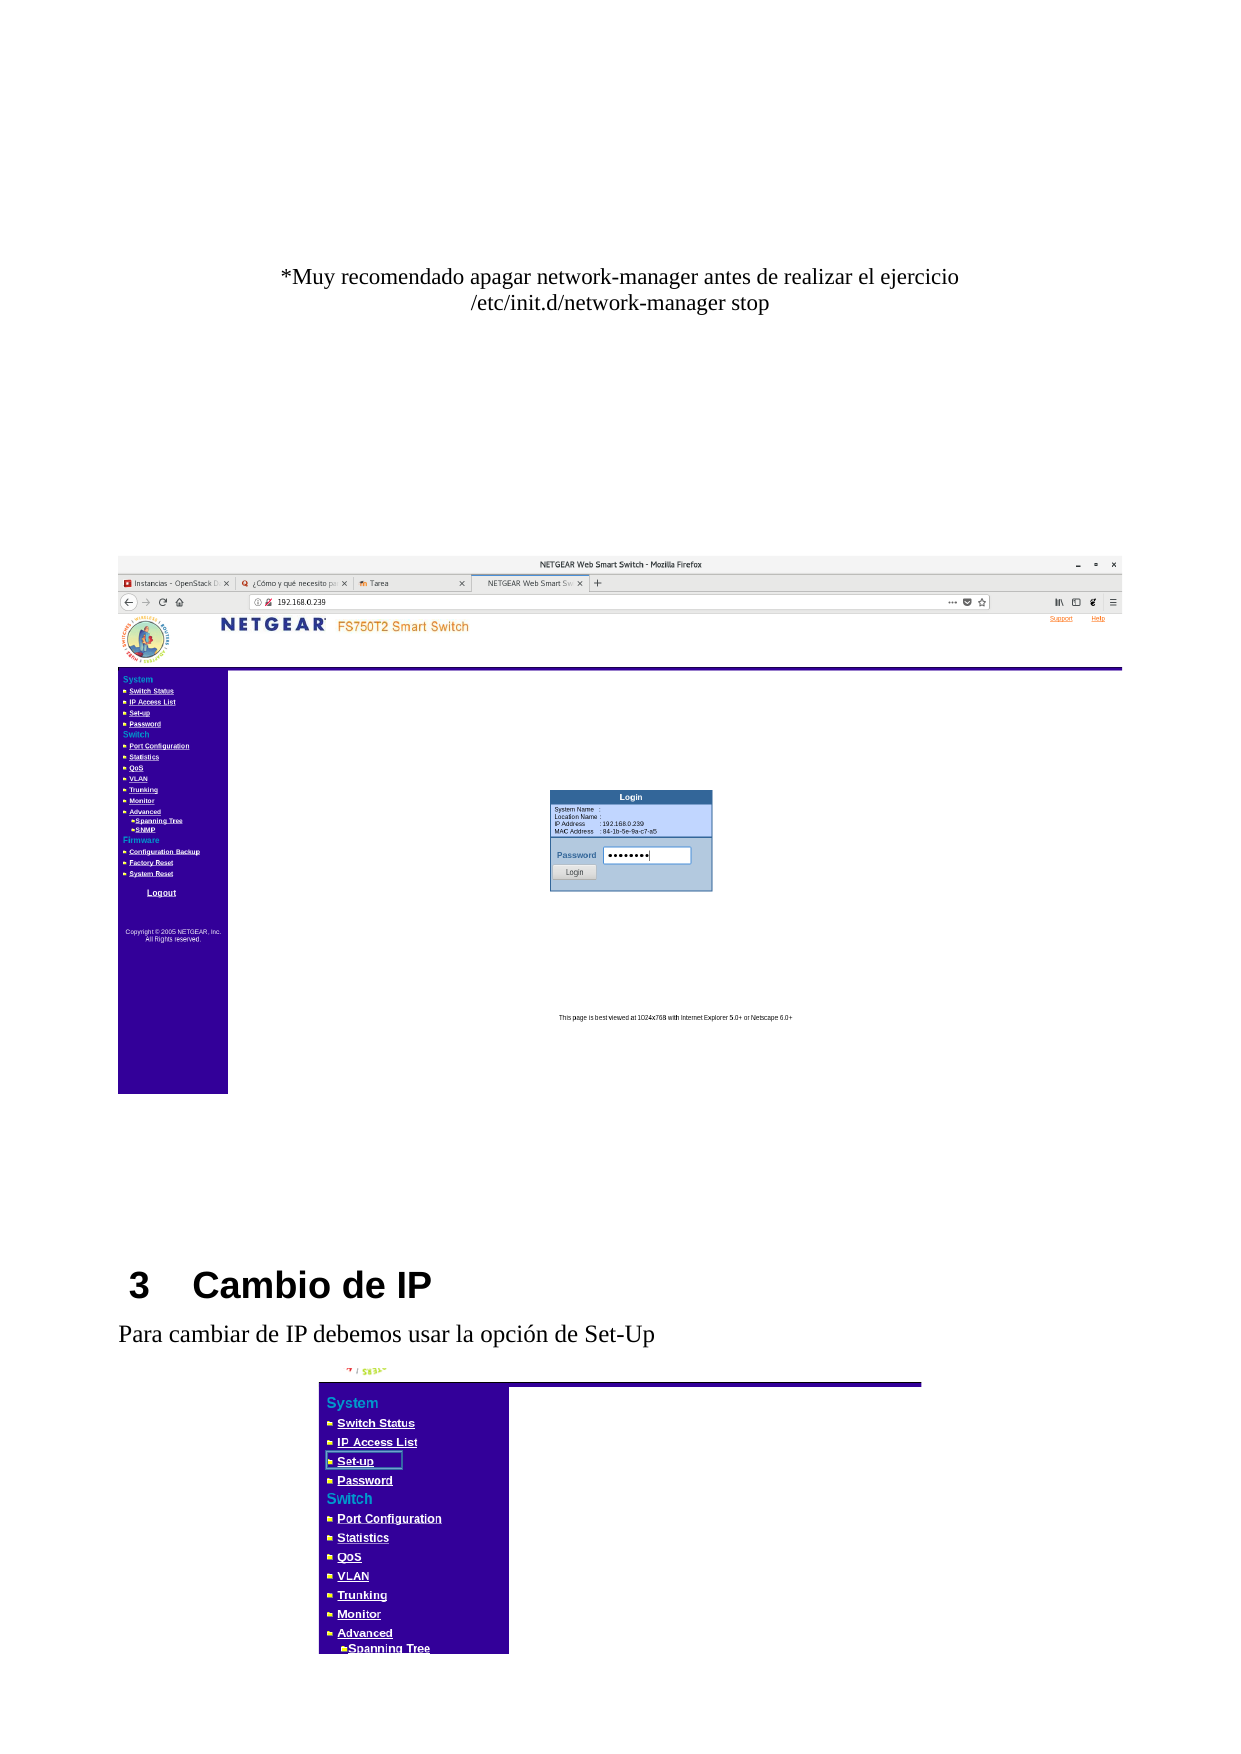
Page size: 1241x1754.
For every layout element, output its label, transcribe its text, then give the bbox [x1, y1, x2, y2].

text /etc/init.d/network-manager stop [118, 289, 1122, 316]
subtitle Cambio de IP [118, 1263, 1122, 1306]
text *Muy recomendado apagar network-manager antes de realizar el ejercicio [118, 263, 1122, 289]
text Para cambiar de IP debemos usar la opción de Set-Up [118, 1319, 1122, 1348]
picture [118, 555, 1123, 1094]
